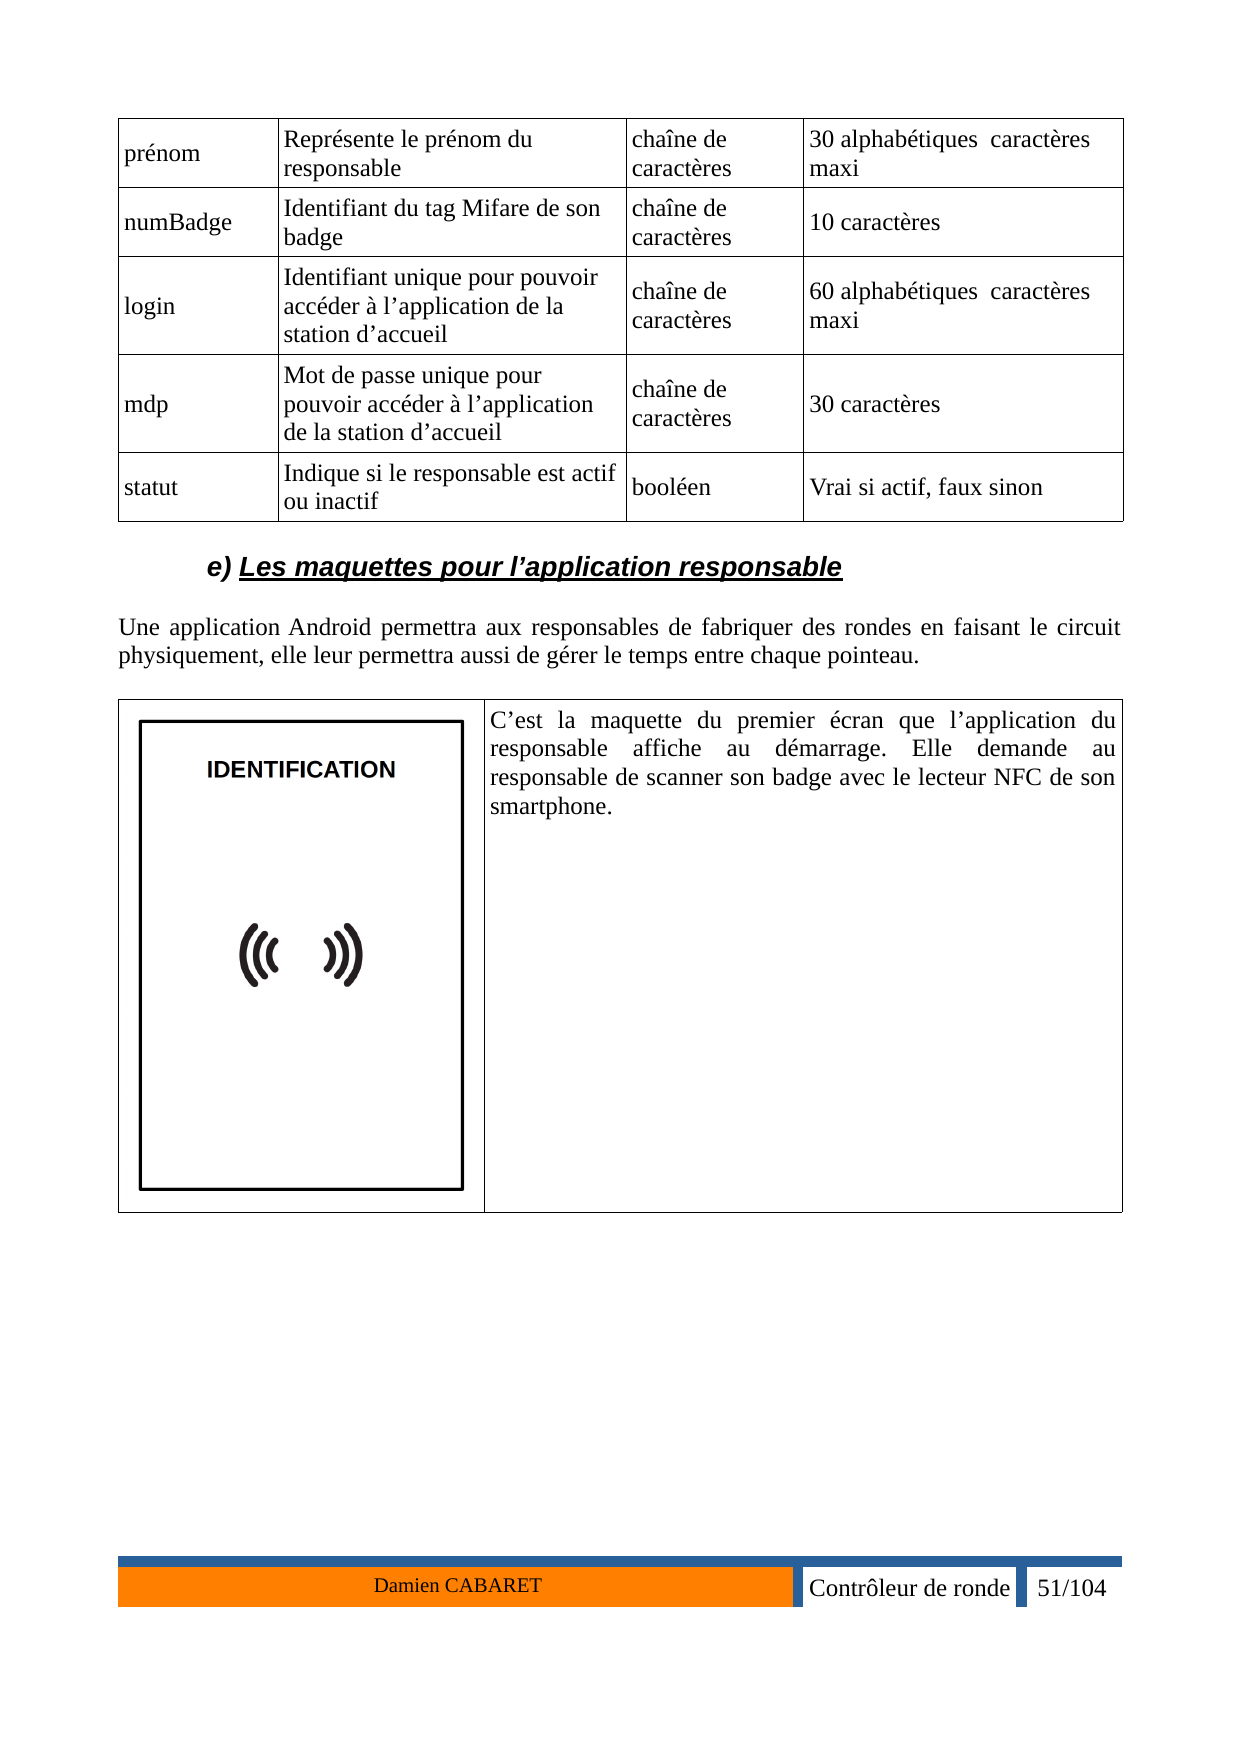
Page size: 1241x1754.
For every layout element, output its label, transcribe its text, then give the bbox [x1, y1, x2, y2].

table_cell chaîne de caractères [627, 257, 803, 354]
table_cell Représente le prénom du responsable [279, 119, 626, 187]
text Une application Android permettra aux responsables de fabriquer des rondes en faisant le circuit physiquement, elle leur permettra aussi de gérer le temps entre chaque pointeau. [118, 612, 1122, 669]
table_cell 60 alphabétiques caractères maxi [804, 257, 1123, 354]
table_cell booléen [627, 453, 803, 521]
table_cell 10 caractères [804, 188, 1123, 256]
table_cell 30 caractères [804, 355, 1123, 452]
table_header C’est la maquette du premier écran que l’application du responsable affiche au démarrage. Elle demande au responsable de scanner son badge avec le lecteur NFC de son smartphone. [485, 700, 1122, 1212]
table_cell Mot de passe unique pour pouvoir accéder à l’application de la station d’accueil [279, 355, 626, 452]
table_cell 30 alphabétiques caractères maxi [804, 119, 1123, 187]
table_cell mdp [119, 355, 278, 452]
table_cell chaîne de caractères [627, 355, 803, 452]
table_cell Identifiant du tag Mifare de son badge [279, 188, 626, 256]
table_cell login [119, 257, 278, 354]
table_cell Identifiant unique pour pouvoir accéder à l’application de la station d’accueil [279, 257, 626, 354]
table_cell numBadge [119, 188, 278, 256]
subtitle Les maquettes pour l’application responsable [118, 551, 1122, 582]
table_cell prénom [119, 119, 278, 187]
table_cell statut [119, 453, 278, 521]
picture [123, 704, 479, 1206]
table_header [119, 700, 484, 1212]
table_cell Vrai si actif, faux sinon [804, 453, 1123, 521]
table_cell chaîne de caractères [627, 119, 803, 187]
table_cell chaîne de caractères [627, 188, 803, 256]
table_cell Indique si le responsable est actif ou inactif [279, 453, 626, 521]
